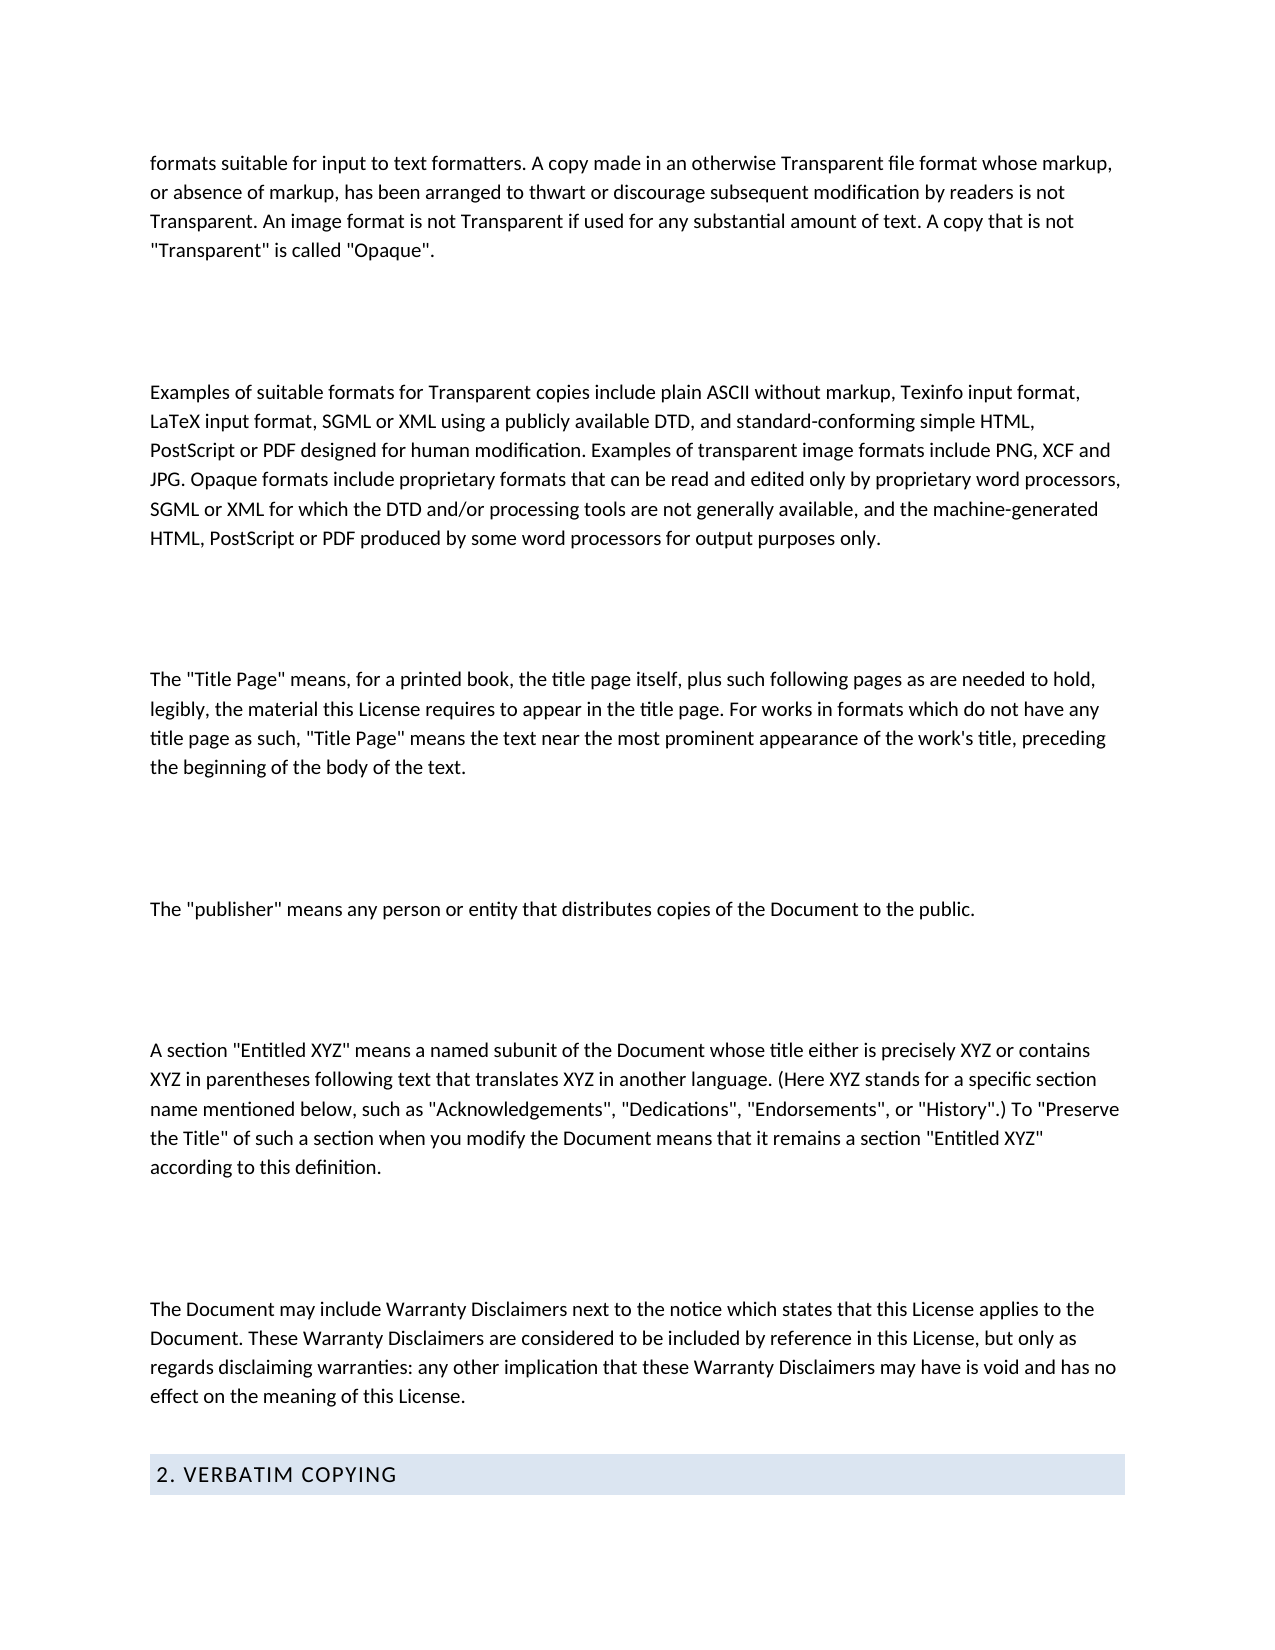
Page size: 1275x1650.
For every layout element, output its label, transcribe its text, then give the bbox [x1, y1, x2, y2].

text formats suitable for input to text formatters. A copy made in an otherwise Transparent file format whose markup, or absence of markup, has been arranged to thwart or discourage subsequent modification by readers is not Transparent. An image format is not Transparent if used for any substantial amount of text. A copy that is not "Transparent" is called "Opaque". [150, 150, 1125, 263]
text The "Title Page" means, for a printed book, the title page itself, plus such following pages as are needed to hold, legibly, the material this License requires to appear in the title page. For works in formats which do not have any title page as such, "Title Page" means the text near the most prominent appearance of the work's title, preceding the beginning of the body of the text. [150, 667, 1125, 779]
text The "publisher" means any person or entity that distributes copies of the Document to the public. [150, 896, 1125, 921]
subtitle 2. VERBATIM COPYING [156, 1460, 1119, 1488]
text The Document may include Warranty Disclaimers next to the notice which states that this License applies to the Document. These Warranty Disclaimers are considered to be included by reference in this License, but only as regards disclaiming warranties: any other implication that these Warranty Disclaimers may have is void and has no effect on the meaning of this License. [150, 1296, 1125, 1409]
text Examples of suitable formats for Transparent copies include plain ASCII without markup, Texinfo input format, LaTeX input format, SGML or XML using a publicly available DTD, and standard-conforming simple HTML, PostScript or PDF designed for human modification. Examples of transparent image formats include PNG, XCF and JPG. Opaque formats include proprietary formats that can be read and edited only by proprietary word processors, SGML or XML for which the DTD and/or processing tools are not generally available, and the machine-generated HTML, PostScript or PDF produced by some word processors for output purposes only. [150, 379, 1125, 550]
text A section "Entitled XYZ" means a named subunit of the Document whose title either is precisely XYZ or contains XYZ in parentheses following text that translates XYZ in another language. (Here XYZ stands for a specific section name mentioned below, such as "Acknowledgements", "Dedications", "Endorsements", or "History".) To "Preserve the Title" of such a section when you modify the Document means that it remains a section "Entitled XYZ" according to this definition. [150, 1037, 1125, 1179]
